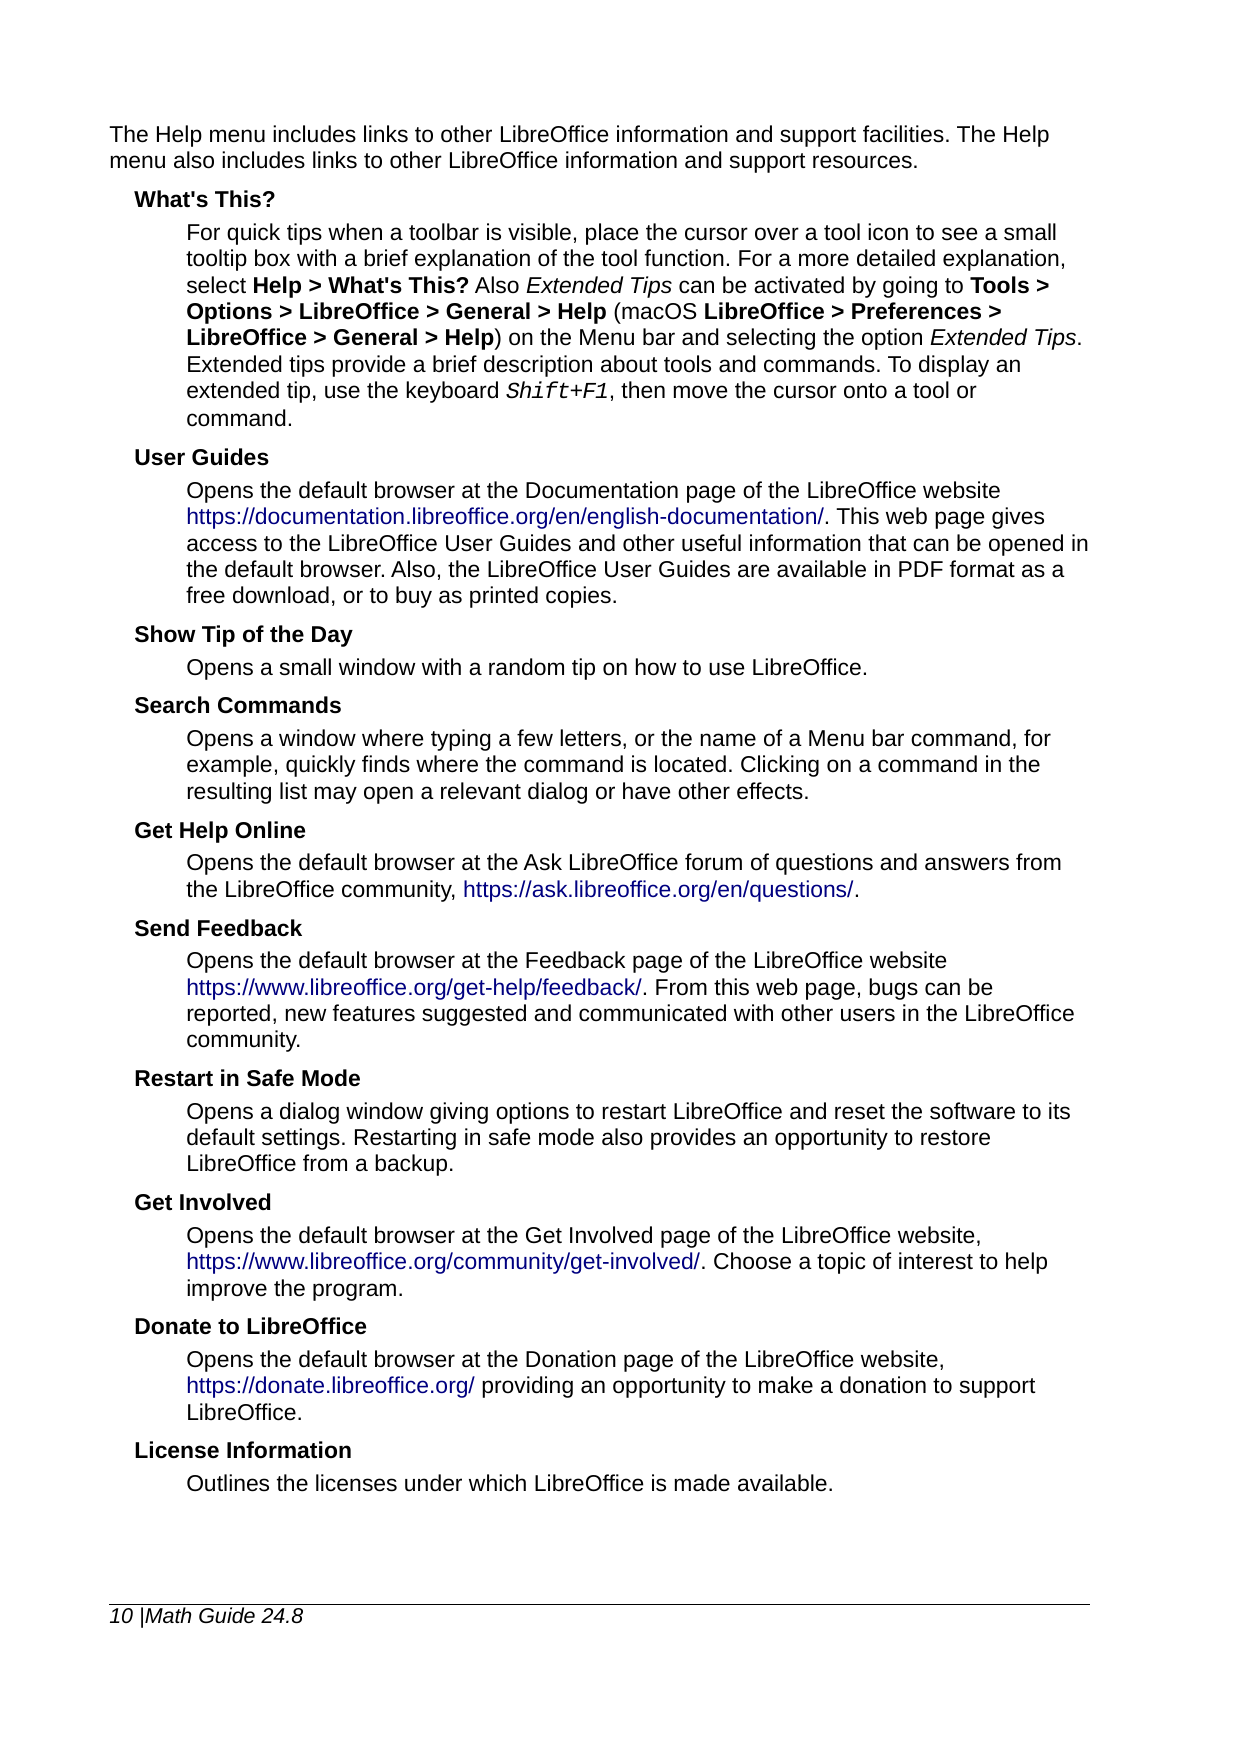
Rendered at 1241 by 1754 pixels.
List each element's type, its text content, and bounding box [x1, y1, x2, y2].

text Get Involved [134, 1189, 1090, 1216]
text Opens a small window with a random tip on how to use LibreOffice. [186, 654, 1090, 680]
text Opens a window where typing a few letters, or the name of a Menu bar command, for example, quickly finds where the command is located. Clicking on a command in the resulting list may open a relevant dialog or have other effects. [186, 725, 1090, 804]
text For quick tips when a toolbar is visible, place the cursor over a tool icon to see a small tooltip box with a brief explanation of the tool function. For a more detailed explanation, select Help > What's This? Also Extended Tips can be activated by going to Tools > Options > LibreOffice > General > Help (macOS LibreOffice > Preferences > LibreOffice > General > Help) on the Menu bar and selecting the option Extended Tips. Extended tips provide a brief description about tools and commands. To display an extended tip, use the keyboard Shift+F1, then move the cursor onto a tool or command. [186, 219, 1090, 432]
text Opens the default browser at the Ask LibreOffice forum of questions and answers from the LibreOffice community, https://ask.libreoffice.org/en/questions/. [186, 849, 1090, 902]
text What's This? [134, 186, 1090, 213]
text Opens the default browser at the Feedback page of the LibreOffice website https://www.libreoffice.org/get-help/feedback/. From this web page, bugs can be reported, new features suggested and communicated with other users in the LibreOffice community. [186, 947, 1090, 1052]
text License Information [134, 1437, 1090, 1464]
text Donate to LibreOffice [134, 1313, 1090, 1340]
text Opens the default browser at the Documentation page of the LibreOffice website https://documentation.libreoffice.org/en/english-documentation/. This web page gives access to the LibreOffice User Guides and other useful information that can be opened in the default browser. Also, the LibreOffice User Guides are available in PDF format as a free download, or to buy as printed copies. [186, 477, 1090, 608]
text Opens a dialog window giving options to restart LibreOffice and reset the software to its default settings. Restarting in safe mode also provides an opportunity to restore LibreOffice from a backup. [186, 1098, 1090, 1177]
text Outlines the licenses under which LibreOffice is made available. [186, 1470, 1090, 1496]
text Show Tip of the Day [134, 621, 1090, 647]
text Send Feedback [134, 914, 1090, 941]
text Get Help Online [134, 817, 1090, 843]
text Search Commands [134, 692, 1090, 719]
text Opens the default browser at the Get Involved page of the LibreOffice website, https://www.libreoffice.org/community/get-involved/. Choose a topic of interest to help improve the program. [186, 1222, 1090, 1301]
text Restart in Safe Mode [134, 1065, 1090, 1091]
text The Help menu includes links to other LibreOffice information and support facilities. The Help menu also includes links to other LibreOffice information and support resources. [109, 121, 1090, 174]
text Opens the default browser at the Donation page of the LibreOffice website, https://donate.libreoffice.org/ providing an opportunity to make a donation to support LibreOffice. [186, 1346, 1090, 1425]
text User Guides [134, 444, 1090, 471]
